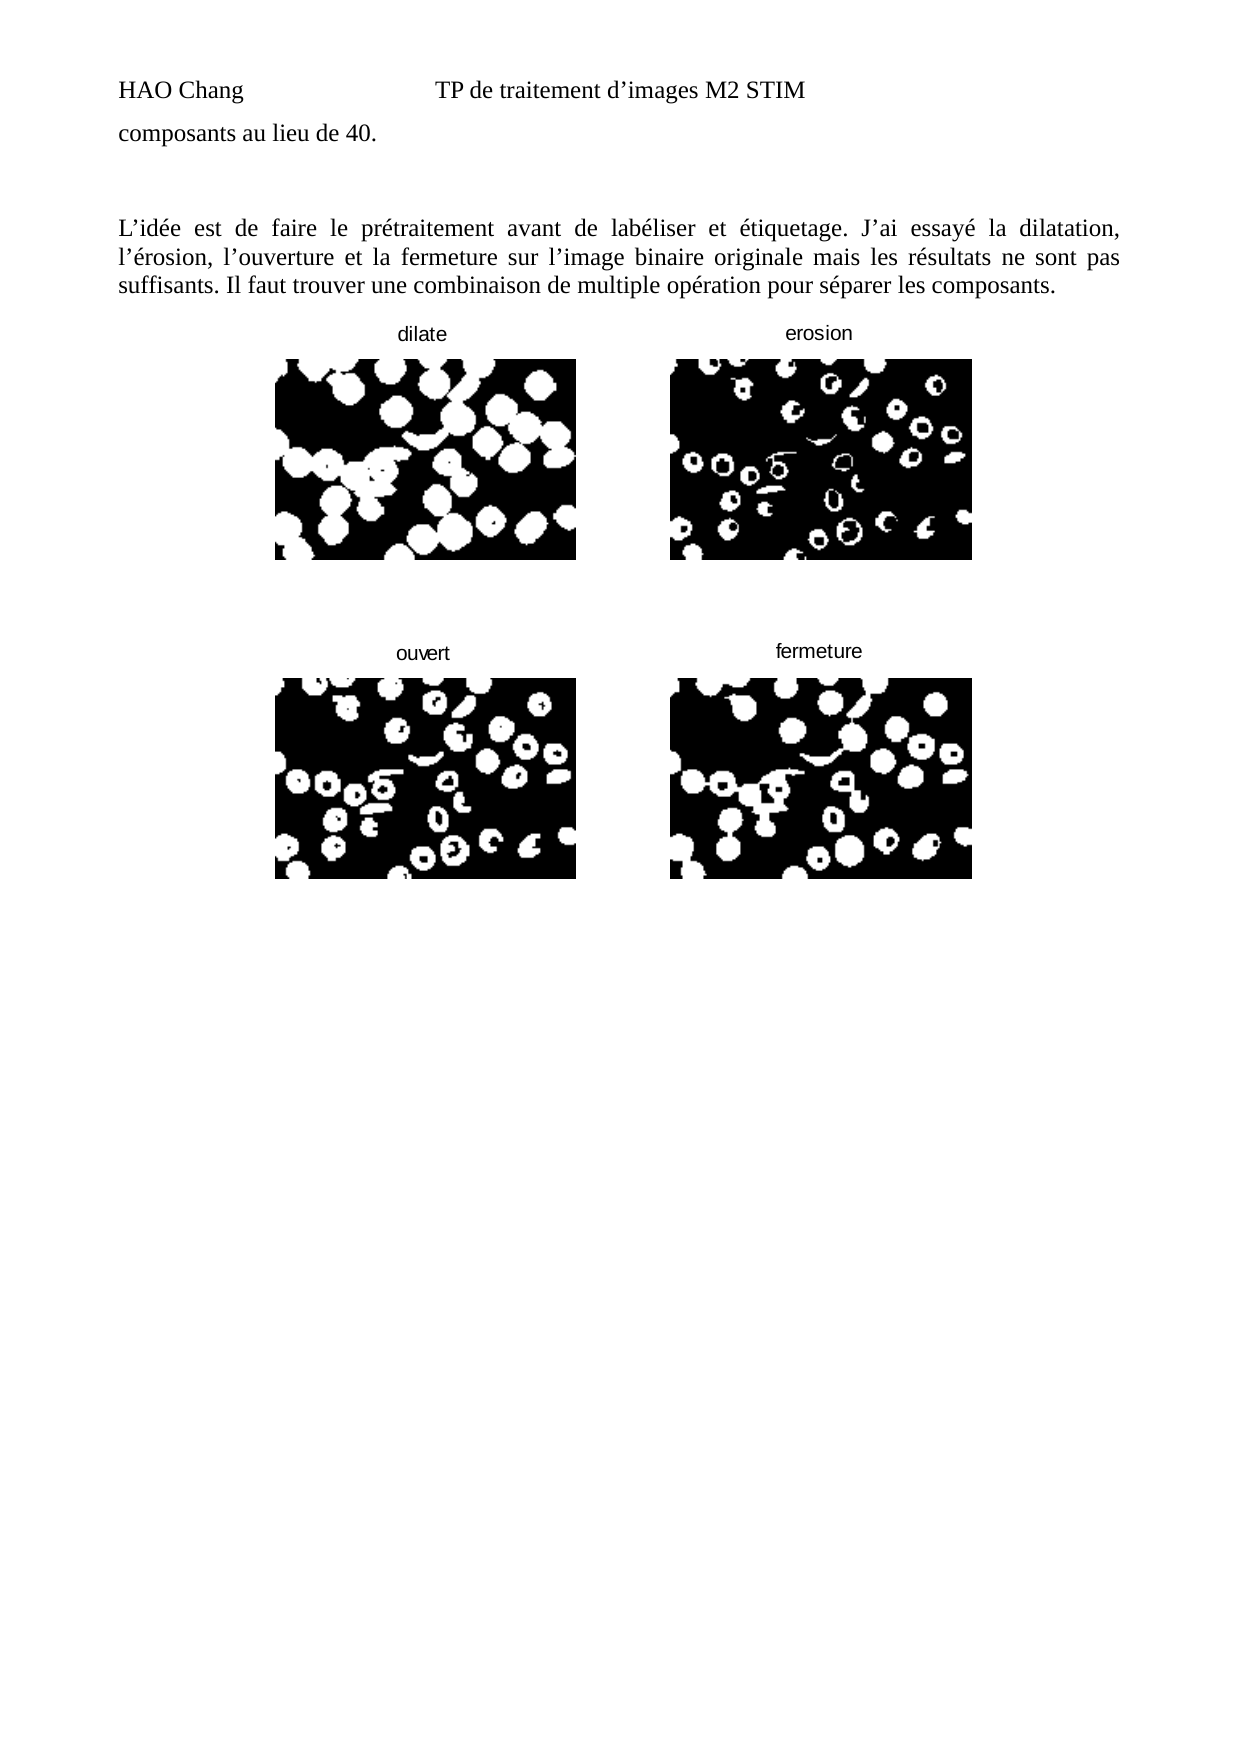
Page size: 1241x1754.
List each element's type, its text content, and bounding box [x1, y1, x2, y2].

text L’idée est de faire le prétraitement avant de labéliser et étiquetage. J’ai essayé la dilatation, l’érosion, l’ouverture et la fermeture sur l’image binaire originale mais les résultats ne sont pas suffisants. Il faut trouver une combinaison de multiple opération pour séparer les composants. [118, 213, 1122, 299]
text composants au lieu de 40. [118, 118, 1122, 147]
